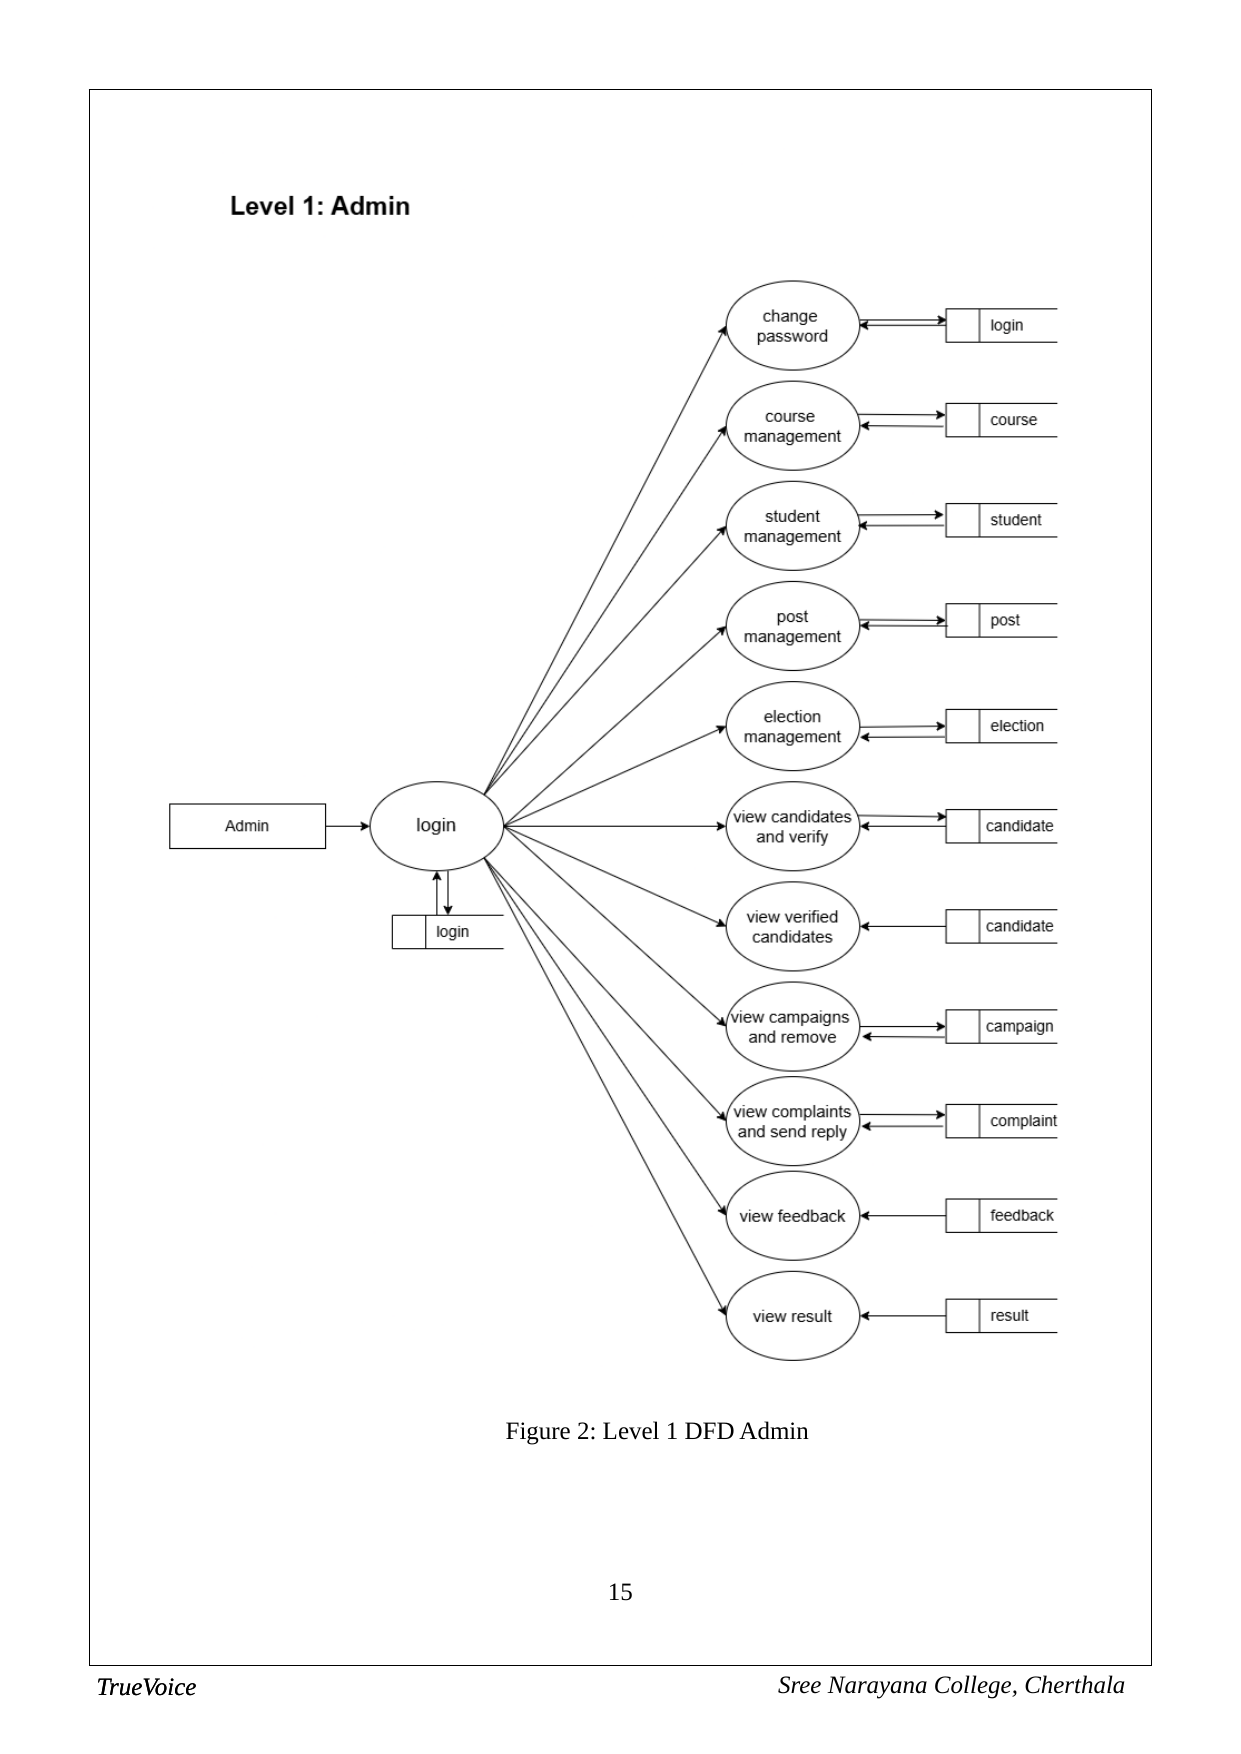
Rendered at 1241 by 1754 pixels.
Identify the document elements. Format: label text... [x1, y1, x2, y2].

text Figure 2: Level 1 DFD Admin [222, 1416, 1092, 1445]
picture [147, 147, 1093, 1371]
